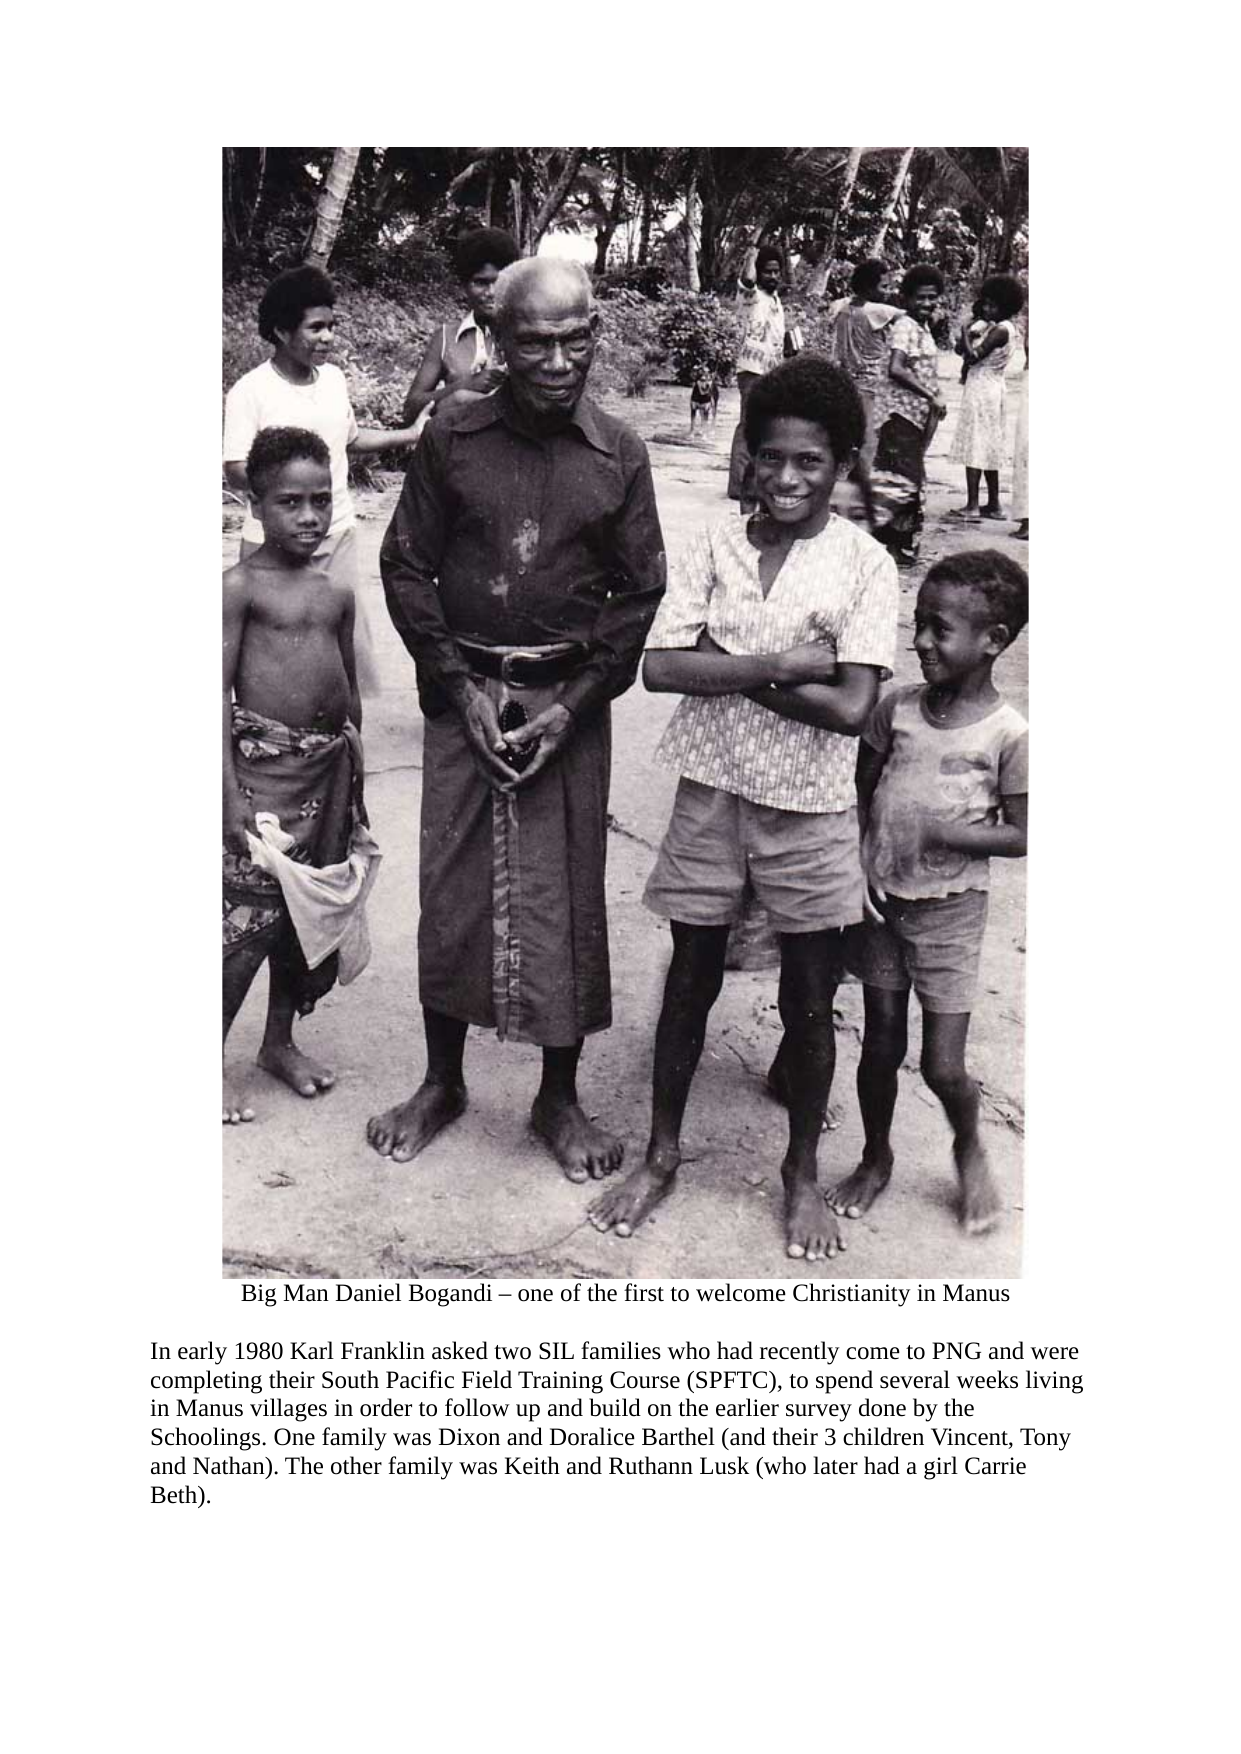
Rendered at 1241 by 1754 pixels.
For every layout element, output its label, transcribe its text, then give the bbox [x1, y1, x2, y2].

picture [222, 147, 1029, 1279]
table_header [138, 147, 222, 1278]
table_header [1029, 147, 1113, 1278]
text In early 1980 Karl Franklin asked two SIL families who had recently come to PNG and were completing their South Pacific Field Training Course (SPFTC), to spend several weeks living in Manus villages in order to follow up and build on the earlier survey done by the Schoolings. One family was Dixon and Doralice Barthel (and their 3 children Vincent, Tony and Nathan). The other family was Keith and Ruthann Lusk (who later had a girl Carrie Beth). [150, 1336, 1090, 1508]
table_cell Big Man Daniel Bogandi – one of the first to welcome Christianity in Manus [138, 1279, 1113, 1307]
